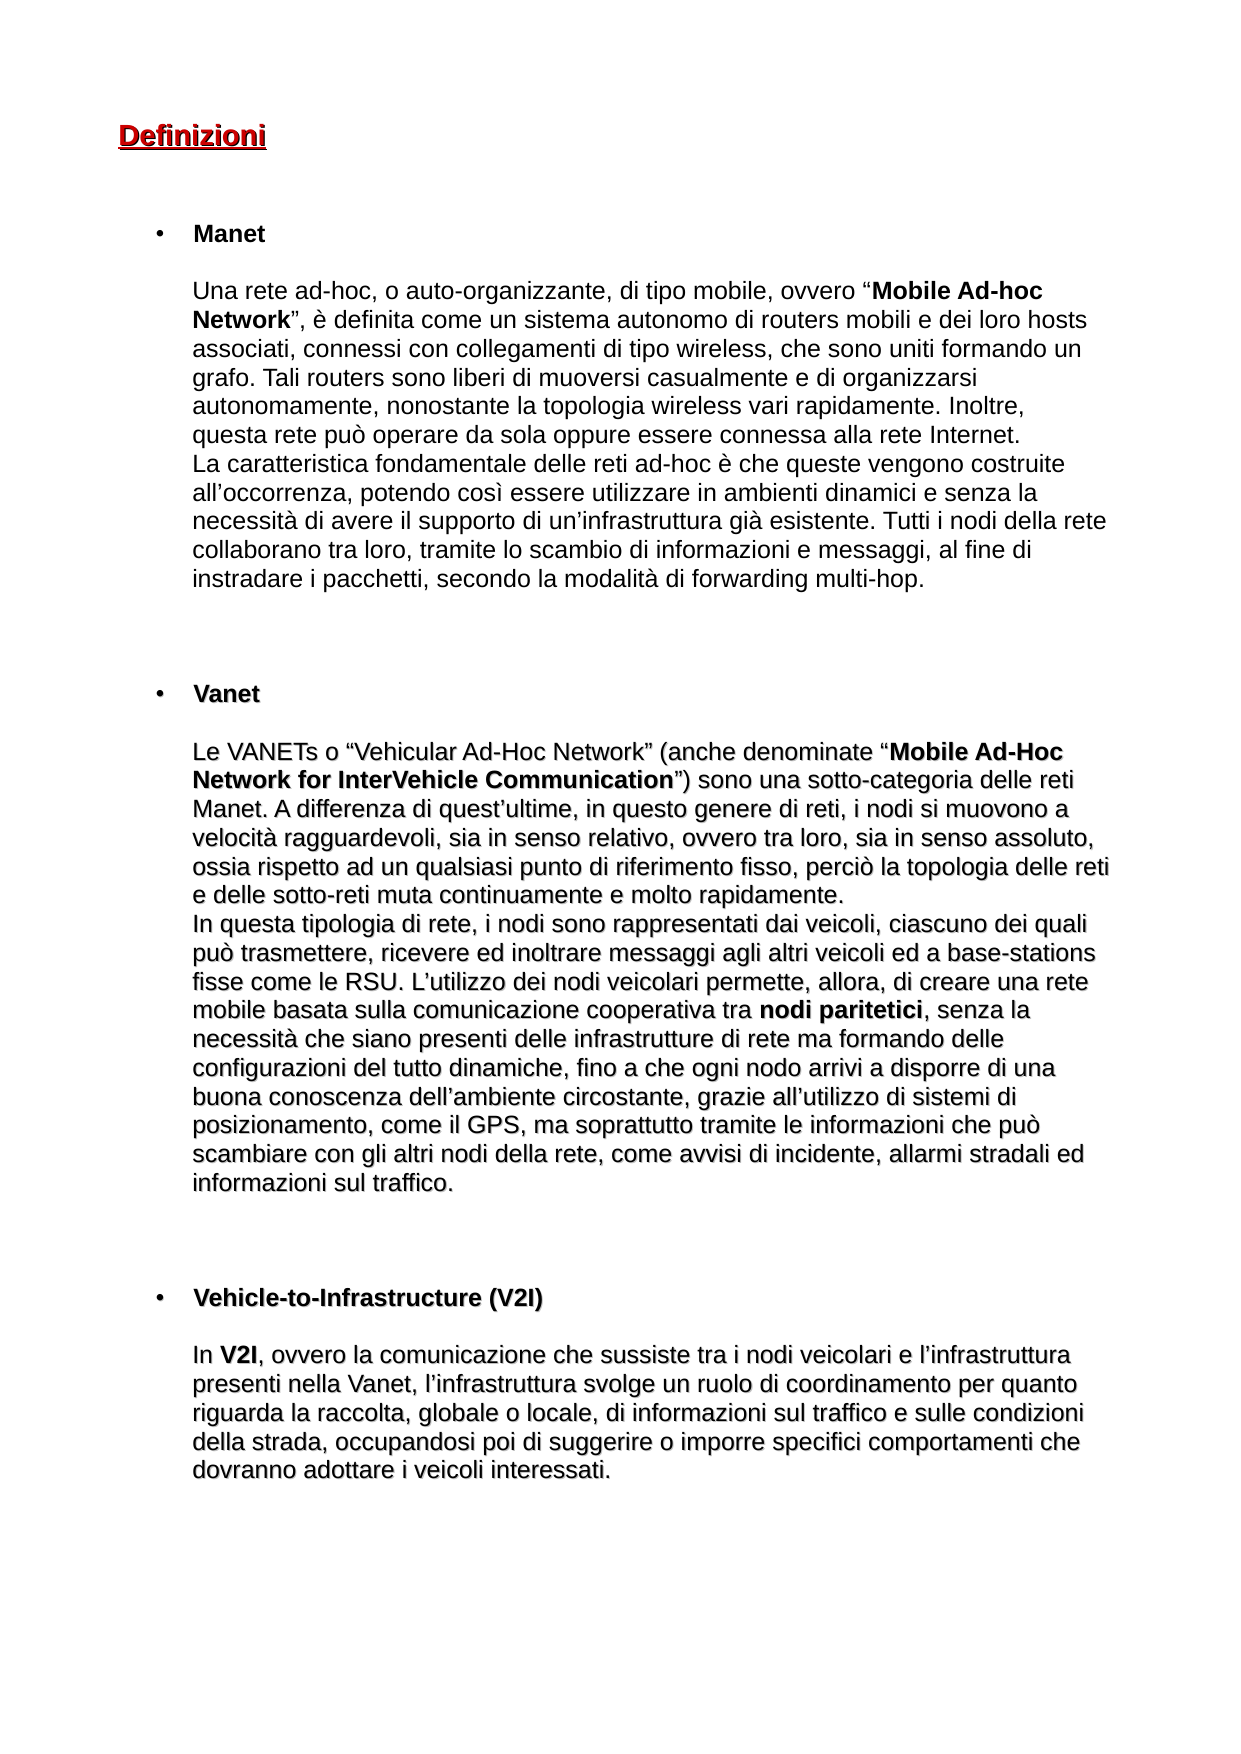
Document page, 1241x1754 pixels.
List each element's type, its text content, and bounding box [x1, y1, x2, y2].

text necessità di avere il supporto di un’infrastruttura già esistente. Tutti i nodi della rete [118, 506, 1122, 535]
text necessità che siano presenti delle infrastrutture di rete ma formando delle [118, 1024, 1122, 1053]
text velocità ragguardevoli, sia in senso relativo, ovvero tra loro, sia in senso assoluto, [118, 823, 1122, 851]
text Le VANETs o “Vehicular Ad-Hoc Network” (anche denominate “Mobile Ad-Hoc [118, 736, 1122, 765]
text all’occorrenza, potendo così essere utilizzare in ambienti dinamici e senza la [118, 478, 1122, 506]
text fisse come le RSU. L’utilizzo dei nodi veicolari permette, allora, di creare una rete [118, 966, 1122, 995]
text posizionamento, come il GPS, ma soprattutto tramite le informazioni che può [118, 1110, 1122, 1139]
text può trasmettere, ricevere ed inoltrare messaggi agli altri veicoli ed a base-stations [118, 938, 1122, 966]
text Una rete ad-hoc, o auto-organizzante, di tipo mobile, ovvero “Mobile Ad-hoc Network”, è definita come un sistema autonomo di routers mobili e dei loro hosts associati, connessi con collegamenti di tipo wireless, che sono uniti formando un grafo. Tali routers sono liberi di muoversi casualmente e di organizzarsi [118, 276, 1122, 391]
text configurazioni del tutto dinamiche, fino a che ogni nodo arrivi a disporre di una [118, 1053, 1122, 1081]
text Network for InterVehicle Communication”) sono una sotto-categoria delle reti Manet. A differenza di quest’ultime, in questo genere di reti, i nodi si muovono a [118, 765, 1122, 823]
text scambiare con gli altri nodi della rete, come avvisi di incidente, allarmi stradali ed [118, 1139, 1122, 1168]
text e delle sotto-reti muta continuamente e molto rapidamente. [118, 880, 1122, 909]
text autonomamente, nonostante la topologia wireless vari rapidamente. Inoltre, [118, 391, 1122, 420]
text In questa tipologia di rete, i nodi sono rappresentati dai veicoli, ciascuno dei quali [118, 909, 1122, 938]
text mobile basata sulla comunicazione cooperativa tra nodi paritetici, senza la [118, 995, 1122, 1024]
text buona conoscenza dell’ambiente circostante, grazie all’utilizzo di sistemi di [118, 1081, 1122, 1110]
text questa rete può operare da sola oppure essere connessa alla rete Internet. [118, 420, 1122, 449]
list Vehicle-to-Infrastructure (V2I) [156, 1283, 1122, 1312]
text collaborano tra loro, tramite lo scambio di informazioni e messaggi, al fine di instradare i pacchetti, secondo la modalità di forwarding multi-hop. [118, 535, 1122, 593]
text La caratteristica fondamentale delle reti ad-hoc è che queste vengono costruite [118, 449, 1122, 478]
text In V2I, ovvero la comunicazione che sussiste tra i nodi veicolari e l’infrastruttura presenti nella Vanet, l’infrastruttura svolge un ruolo di coordinamento per quanto riguarda la raccolta, globale o locale, di informazioni sul traffico e sulle condizioni della strada, occupandosi poi di suggerire o imporre specifici comportamenti che dovranno adottare i veicoli interessati. [118, 1340, 1122, 1484]
list Vanet [156, 679, 1122, 708]
text informazioni sul traffico. [118, 1168, 1122, 1196]
text Definizioni [118, 118, 1122, 152]
list Manet [156, 219, 1122, 248]
text ossia rispetto ad un qualsiasi punto di riferimento fisso, perciò la topologia delle reti [118, 851, 1122, 880]
